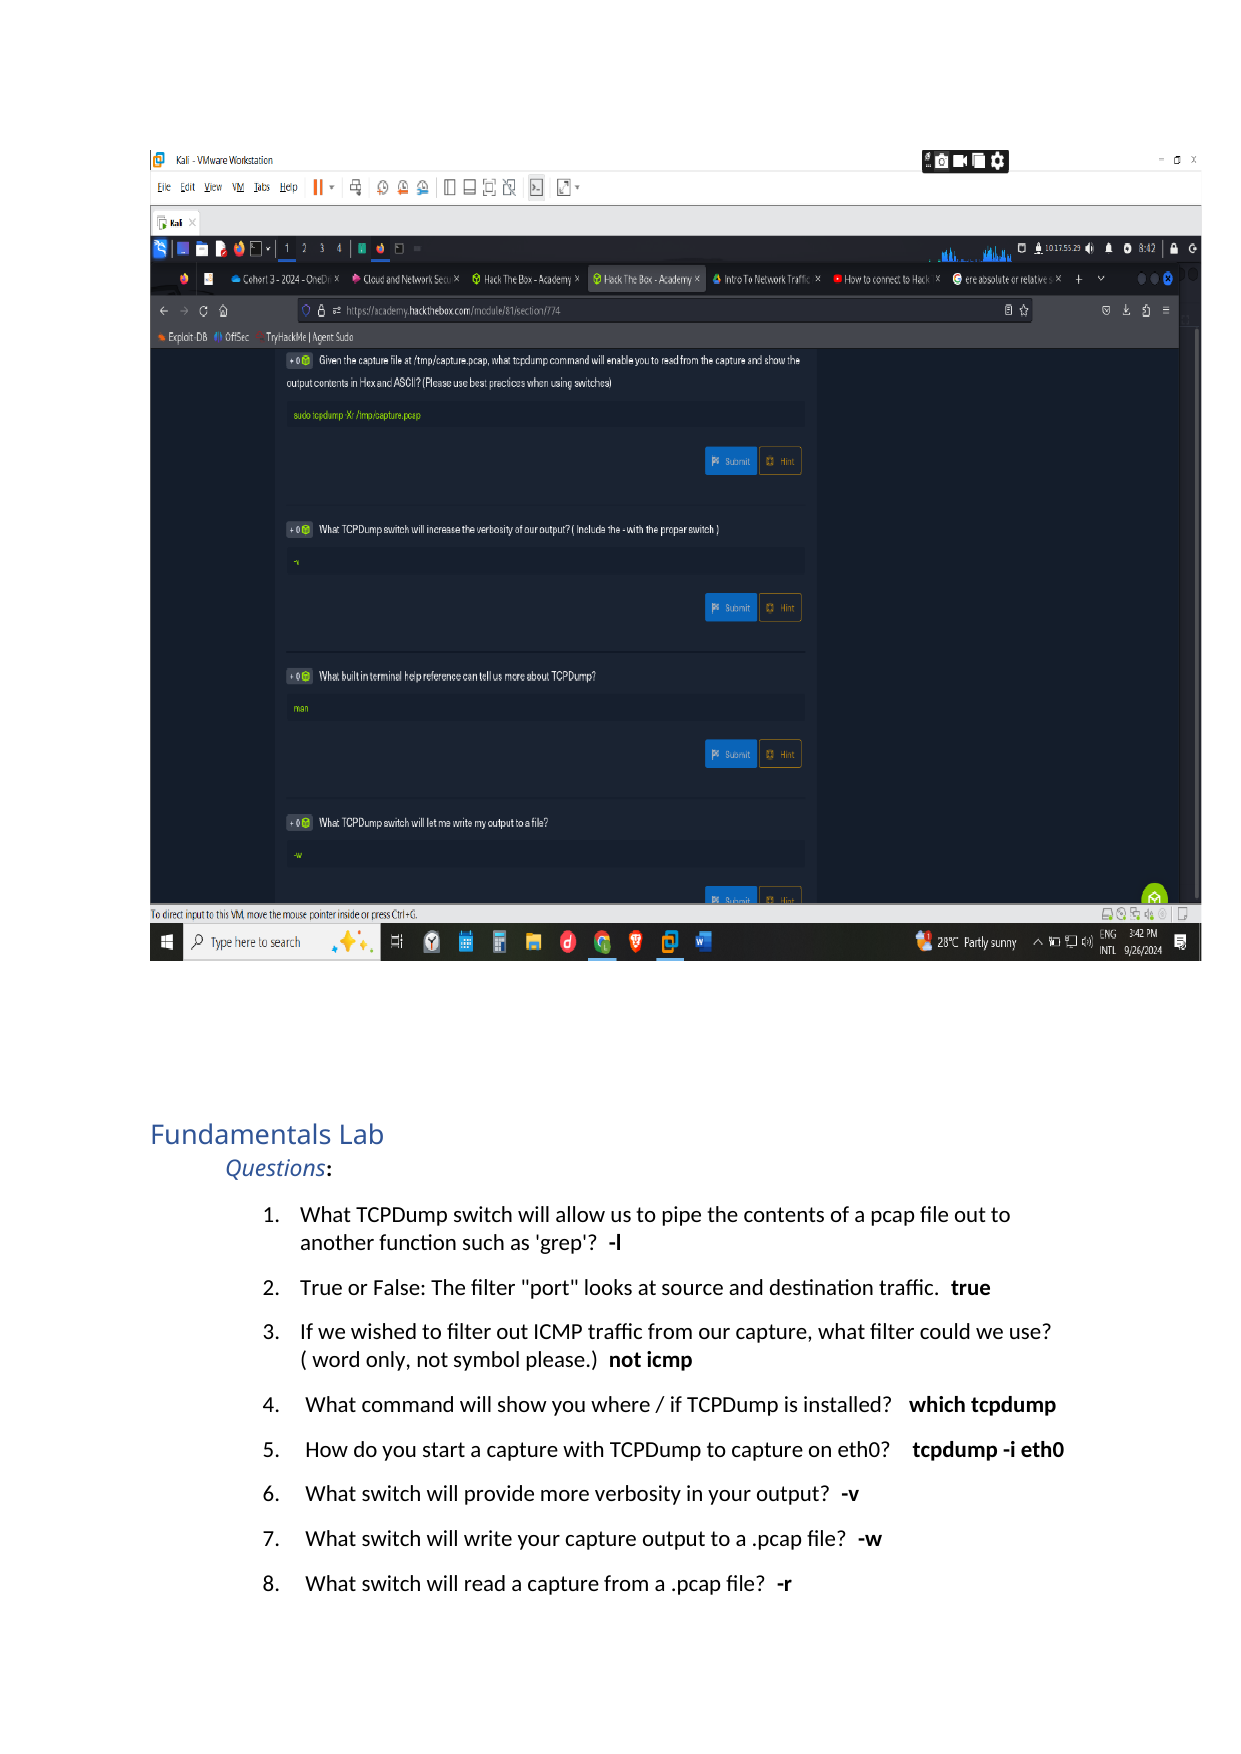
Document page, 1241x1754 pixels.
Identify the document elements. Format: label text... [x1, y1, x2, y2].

list True or False: The filter "port" looks at source and destination traffic. true [262, 1273, 1090, 1301]
list What switch will provide more verbosity in your output? -v [262, 1479, 1090, 1507]
list If we wished to filter out ICMP traffic from our capture, what filter could we use? ( word only, not symbol please.) not icmp [262, 1317, 1090, 1373]
list How do you start a capture with TCPDump to capture on eth0? tcpdump -i eth0 [262, 1435, 1090, 1463]
text Questions: [225, 1152, 1090, 1183]
list What switch will write your capture output to a .pcap file? -w [262, 1524, 1090, 1552]
list What TCPDump switch will allow us to pipe the contents of a pcap file out to another function such as 'grep'? -l [262, 1200, 1090, 1256]
list What command will show you where / if TCPDump is installed? which tcpdump [262, 1390, 1090, 1418]
subtitle Fundamentals Lab [150, 1115, 1090, 1152]
list What switch will read a capture from a .pcap file? -r [262, 1569, 1090, 1597]
